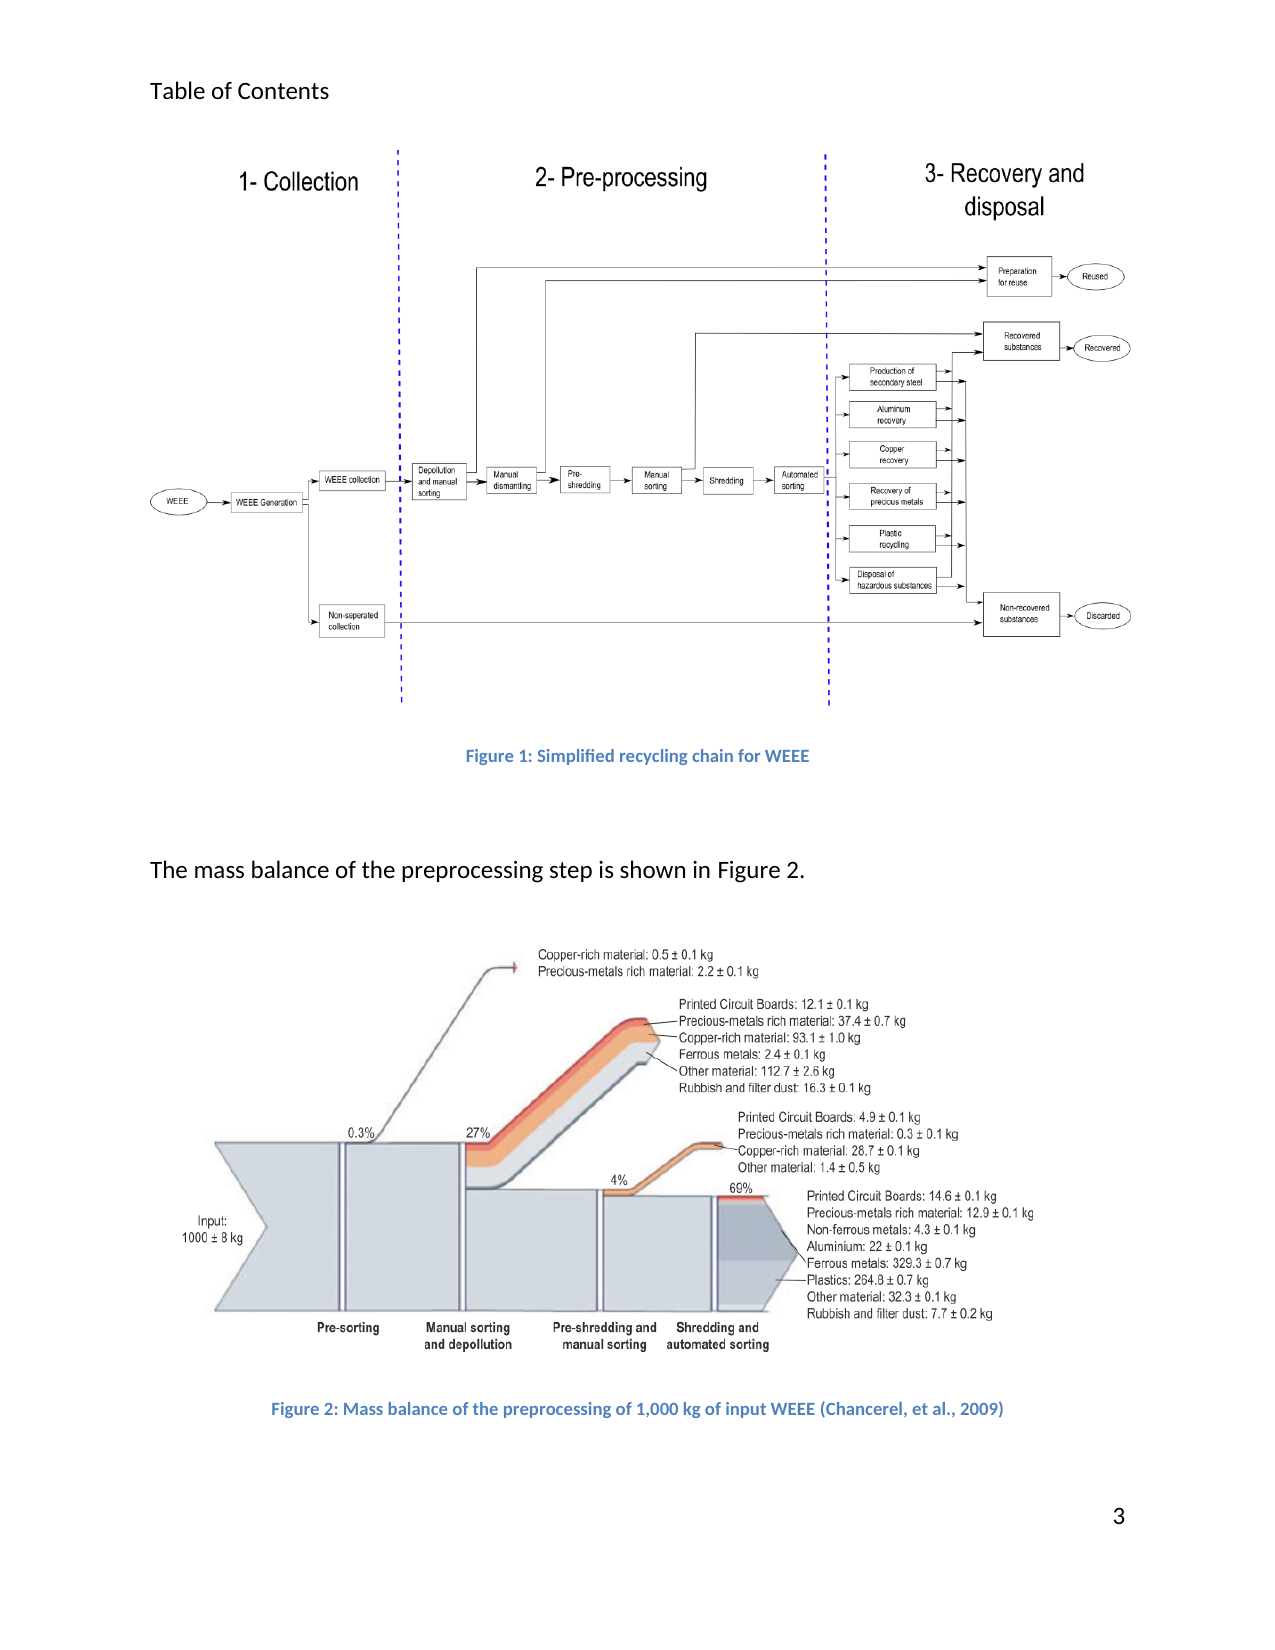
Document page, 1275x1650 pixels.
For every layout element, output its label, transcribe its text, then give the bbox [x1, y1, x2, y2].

text Figure 2: Mass balance of the preprocessing of 1,000 kg of input WEEE (Chancerel, et al., 2009) [150, 1397, 1125, 1420]
picture [150, 150, 1131, 708]
text The mass balance of the preprocessing step is shown in Figure 2. [150, 854, 1125, 884]
text Figure 1: Simplified recycling chain for WEEE [150, 744, 1125, 767]
picture [150, 920, 1057, 1361]
